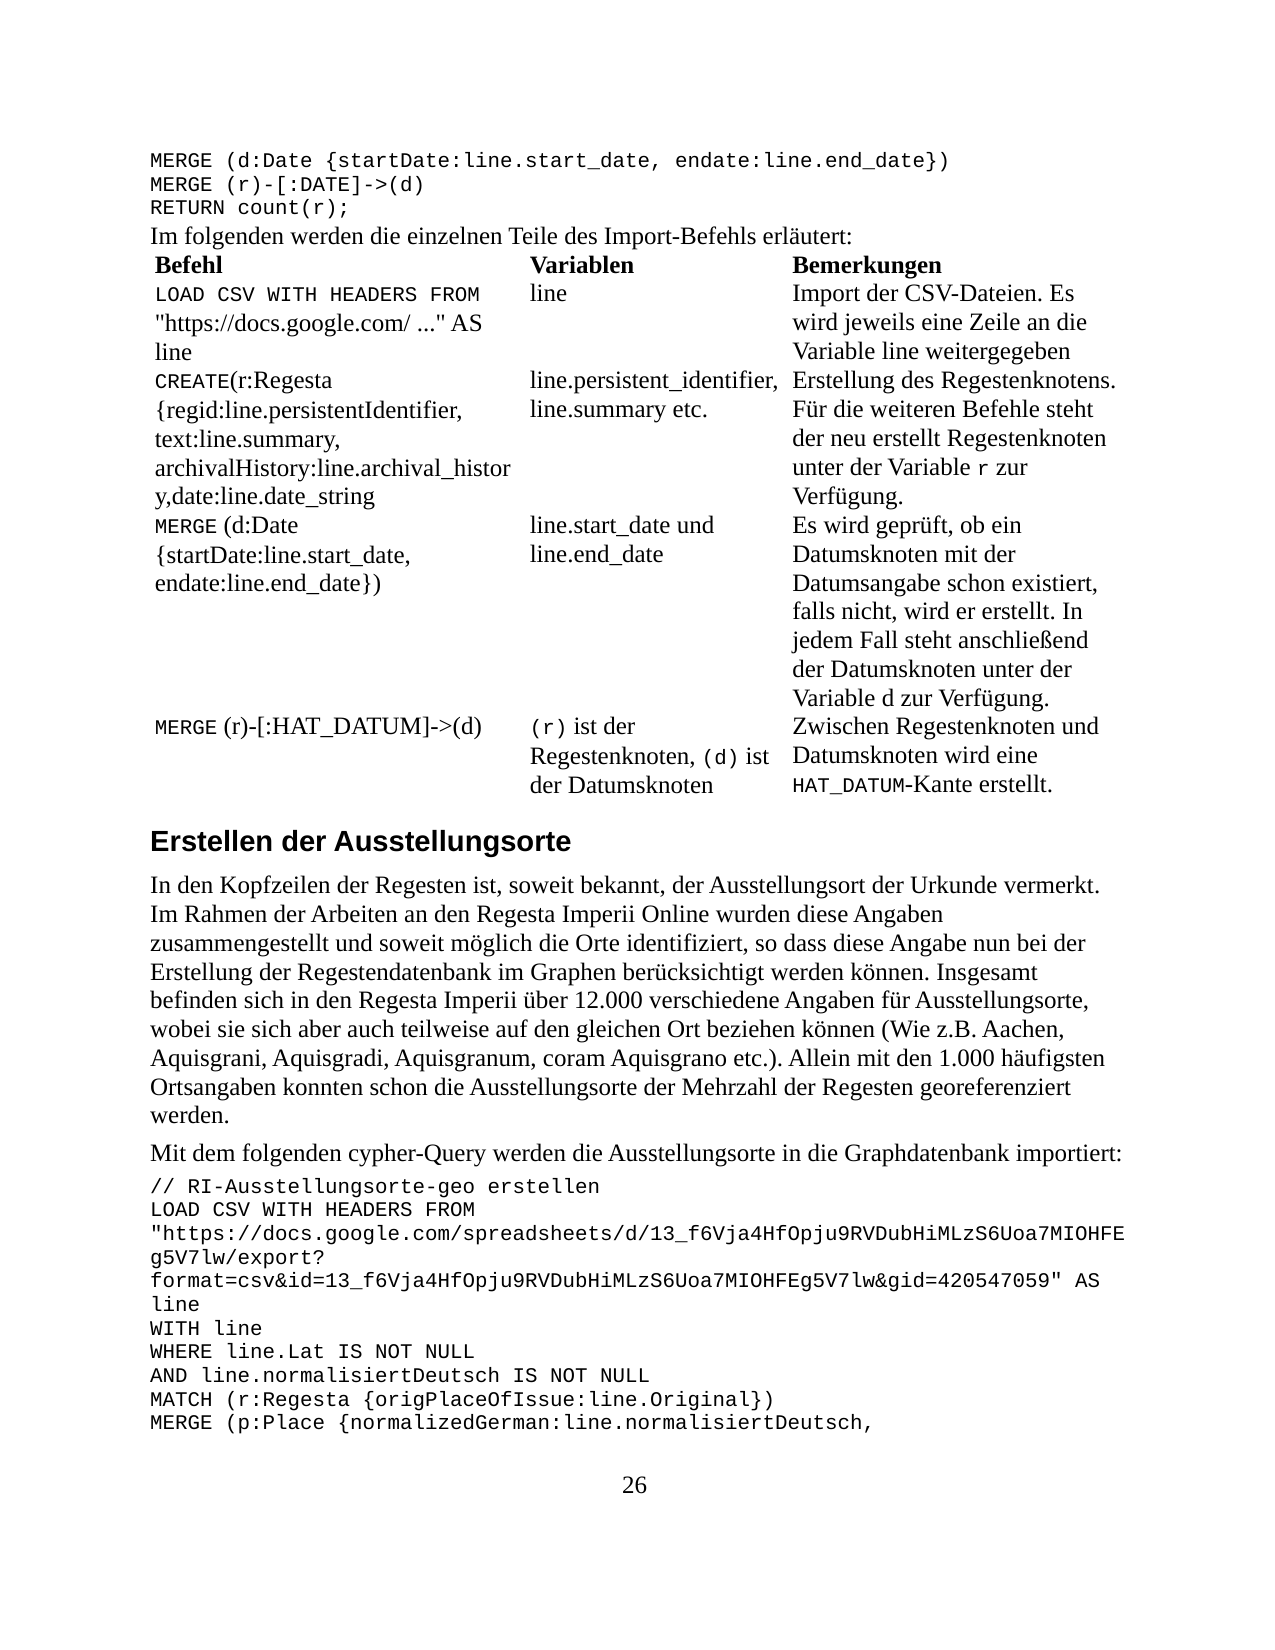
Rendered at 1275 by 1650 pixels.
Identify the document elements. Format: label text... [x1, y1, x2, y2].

table_cell CREATE(r:Regesta {regid:line.persistentIdentifier, text:line.summary, archivalHistory:line.archival_history,date:line.date_string [150, 366, 525, 510]
text MERGE (d:Date {startDate:line.start_date, endate:line.end_date}) [150, 150, 1125, 174]
text Mit dem folgenden cypher-Query werden die Ausstellungsorte in die Graphdatenbank importiert: [150, 1138, 1125, 1167]
text // RI-Ausstellungsorte-geo erstellen [150, 1176, 1125, 1199]
text WITH line [150, 1318, 1125, 1341]
text Im folgenden werden die einzelnen Teile des Import-Befehls erläutert: [150, 221, 1125, 250]
table_cell Es wird geprüft, ob ein Datumsknoten mit der Datumsangabe schon existiert, falls nicht, wird er erstellt. In jedem Fall steht anschließend der Datumsknoten unter der Variable d zur Verfügung. [788, 510, 1125, 711]
text MERGE (r)-[:DATE]->(d) [150, 174, 1125, 197]
subtitle Erstellen der Ausstellungsorte [150, 824, 1125, 858]
text WHERE line.Lat IS NOT NULL [150, 1341, 1125, 1365]
table_cell line.persistent_identifier, line.summary etc. [525, 366, 787, 510]
text MERGE (p:Place {normalizedGerman:line.normalisiertDeutsch, [150, 1412, 1125, 1436]
table_cell LOAD CSV WITH HEADERS FROM "https://docs.google.com/ ..." AS line [150, 279, 525, 366]
table_cell (r) ist der Regestenknoten, (d) ist der Datumsknoten [525, 711, 787, 799]
table_cell line.start_date und line.end_date [525, 510, 787, 711]
table_header Bemerkungen [788, 250, 1125, 278]
table_cell line [525, 279, 787, 366]
text In den Kopfzeilen der Regesten ist, soweit bekannt, der Ausstellungsort der Urkunde vermerkt. Im Rahmen der Arbeiten an den Regesta Imperii Online wurden diese Angaben zusammengestellt und soweit möglich die Orte identifiziert, so dass diese Angabe nun bei der Erstellung der Regestendatenbank im Graphen berücksichtigt werden können. Insgesamt befinden sich in den Regesta Imperii über 12.000 verschiedene Angaben für Ausstellungsorte, wobei sie sich aber auch teilweise auf den gleichen Ort beziehen können (Wie z.B. Aachen, Aquisgrani, Aquisgradi, Aquisgranum, coram Aquisgrano etc.). Allein mit den 1.000 häufigsten Ortsangaben konnten schon die Ausstellungsorte der Mehrzahl der Regesten georeferenziert werden. [150, 870, 1125, 1129]
text AND line.normalisiertDeutsch IS NOT NULL [150, 1365, 1125, 1388]
table_header Variablen [525, 250, 787, 278]
table_cell Import der CSV-Dateien. Es wird jeweils eine Zeile an die Variable line weitergegeben [788, 279, 1125, 366]
table_cell Erstellung des Regestenknotens. Für die weiteren Befehle steht der neu erstellt Regestenknoten unter der Variable r zur Verfügung. [788, 366, 1125, 510]
text RETURN count(r); [150, 197, 1125, 221]
table_cell MERGE (r)-[:HAT_DATUM]->(d) [150, 711, 525, 799]
text LOAD CSV WITH HEADERS FROM "https://docs.google.com/spreadsheets/d/13_f6Vja4HfOpju9RVDubHiMLzS6Uoa7MIOHFEg5V7lw/export?format=csv&id=13_f6Vja4HfOpju9RVDubHiMLzS6Uoa7MIOHFEg5V7lw&gid=420547059" AS line [150, 1199, 1125, 1318]
table_header Befehl [150, 250, 525, 278]
table_cell MERGE (d:Date {startDate:line.start_date, endate:line.end_date}) [150, 510, 525, 711]
table_cell Zwischen Regestenknoten und Datumsknoten wird eine HAT_DATUM-Kante erstellt. [788, 711, 1125, 799]
text MATCH (r:Regesta {origPlaceOfIssue:line.Original}) [150, 1388, 1125, 1412]
